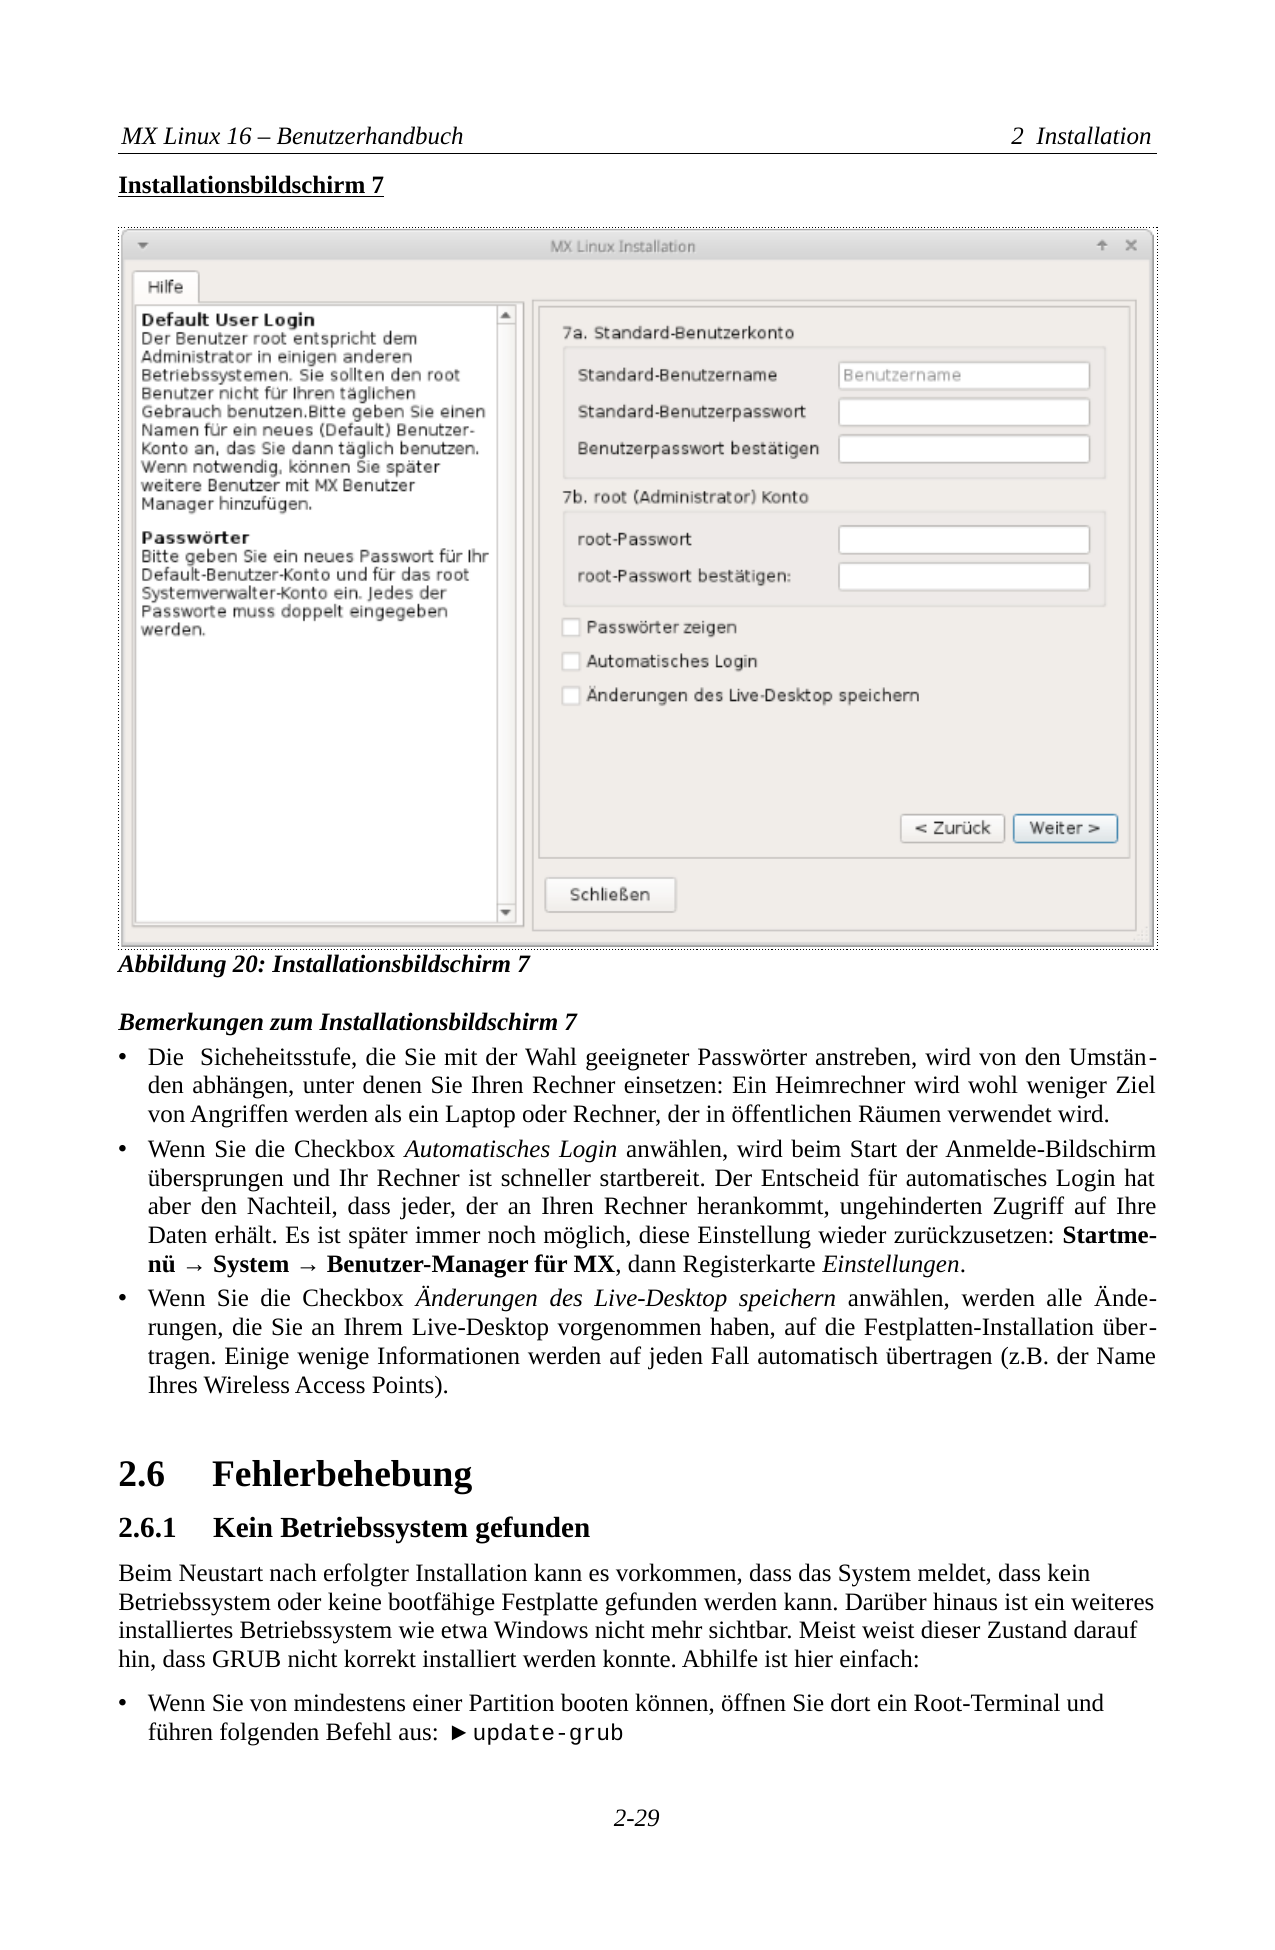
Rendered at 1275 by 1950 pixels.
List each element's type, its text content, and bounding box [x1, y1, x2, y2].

list Wenn Sie die Checkbox Änderungen des Live-Desktop speichern anwählen, werden alle Ände­rungen, die Sie an Ihrem Live-Desktop vorgenommen haben, auf die Festplatten-Installation über­tragen. Einige wenige Informationen werden auf jeden Fall automatisch übertragen (z.B. der Name Ihres Wireless Access Points). [118, 1283, 1157, 1398]
text Beim Neustart nach erfolgter Installation kann es vorkommen, dass das System meldet, dass kein Betriebssystem oder keine bootfähige Festplatte gefunden werden kann. Darüber hinaus ist ein weiteres installiertes Betriebssystem wie etwa Windows nicht mehr sichtbar. Meist weist dieser Zustand darauf hin, dass GRUB nicht korrekt installiert werden konnte. Abhilfe ist hier einfach: [118, 1558, 1157, 1673]
list Wenn Sie von mindestens einer Partition booten können, öffnen Sie dort ein Root-Terminal und führen folgenden Befehl aus: ► update-grub [118, 1688, 1157, 1747]
picture [121, 229, 1154, 947]
text Installationsbildschirm 7 [118, 171, 1157, 199]
text Abbildung 20: Installationsbildschirm 7 [118, 227, 1157, 978]
text Bemerkungen zum Installationsbildschirm 7 [118, 1007, 1157, 1036]
list Die Sicheheitsstufe, die Sie mit der Wahl geeigneter Passwörter anstreben, wird von den Umstän­den abhängen, unter denen Sie Ihren Rechner einsetzen: Ein Heimrechner wird wohl weniger Ziel von Angriffen werden als ein Laptop oder Rechner, der in öffentlichen Räumen verwendet wird. [118, 1042, 1157, 1128]
subtitle 2.6.1 Kein Betriebssystem gefunden [118, 1510, 1157, 1543]
list Wenn Sie die Checkbox Automatisches Login anwählen, wird beim Start der Anmelde-Bildschirm über­sprungen und Ihr Rechner ist schneller startbereit. Der Entscheid für automatisches Login hat aber den Nachteil, dass jeder, der an Ihren Rechner herankommt, ungehinderten Zugriff auf Ihre Daten erhält. Es ist später immer noch möglich, diese Einstellung wieder zurückzusetzen: Startme­nü → System → Benutzer-Manager für MX, dann Registerkarte Einstellungen. [118, 1134, 1157, 1278]
subtitle 2.6 Fehlerbehebung [118, 1452, 1157, 1495]
